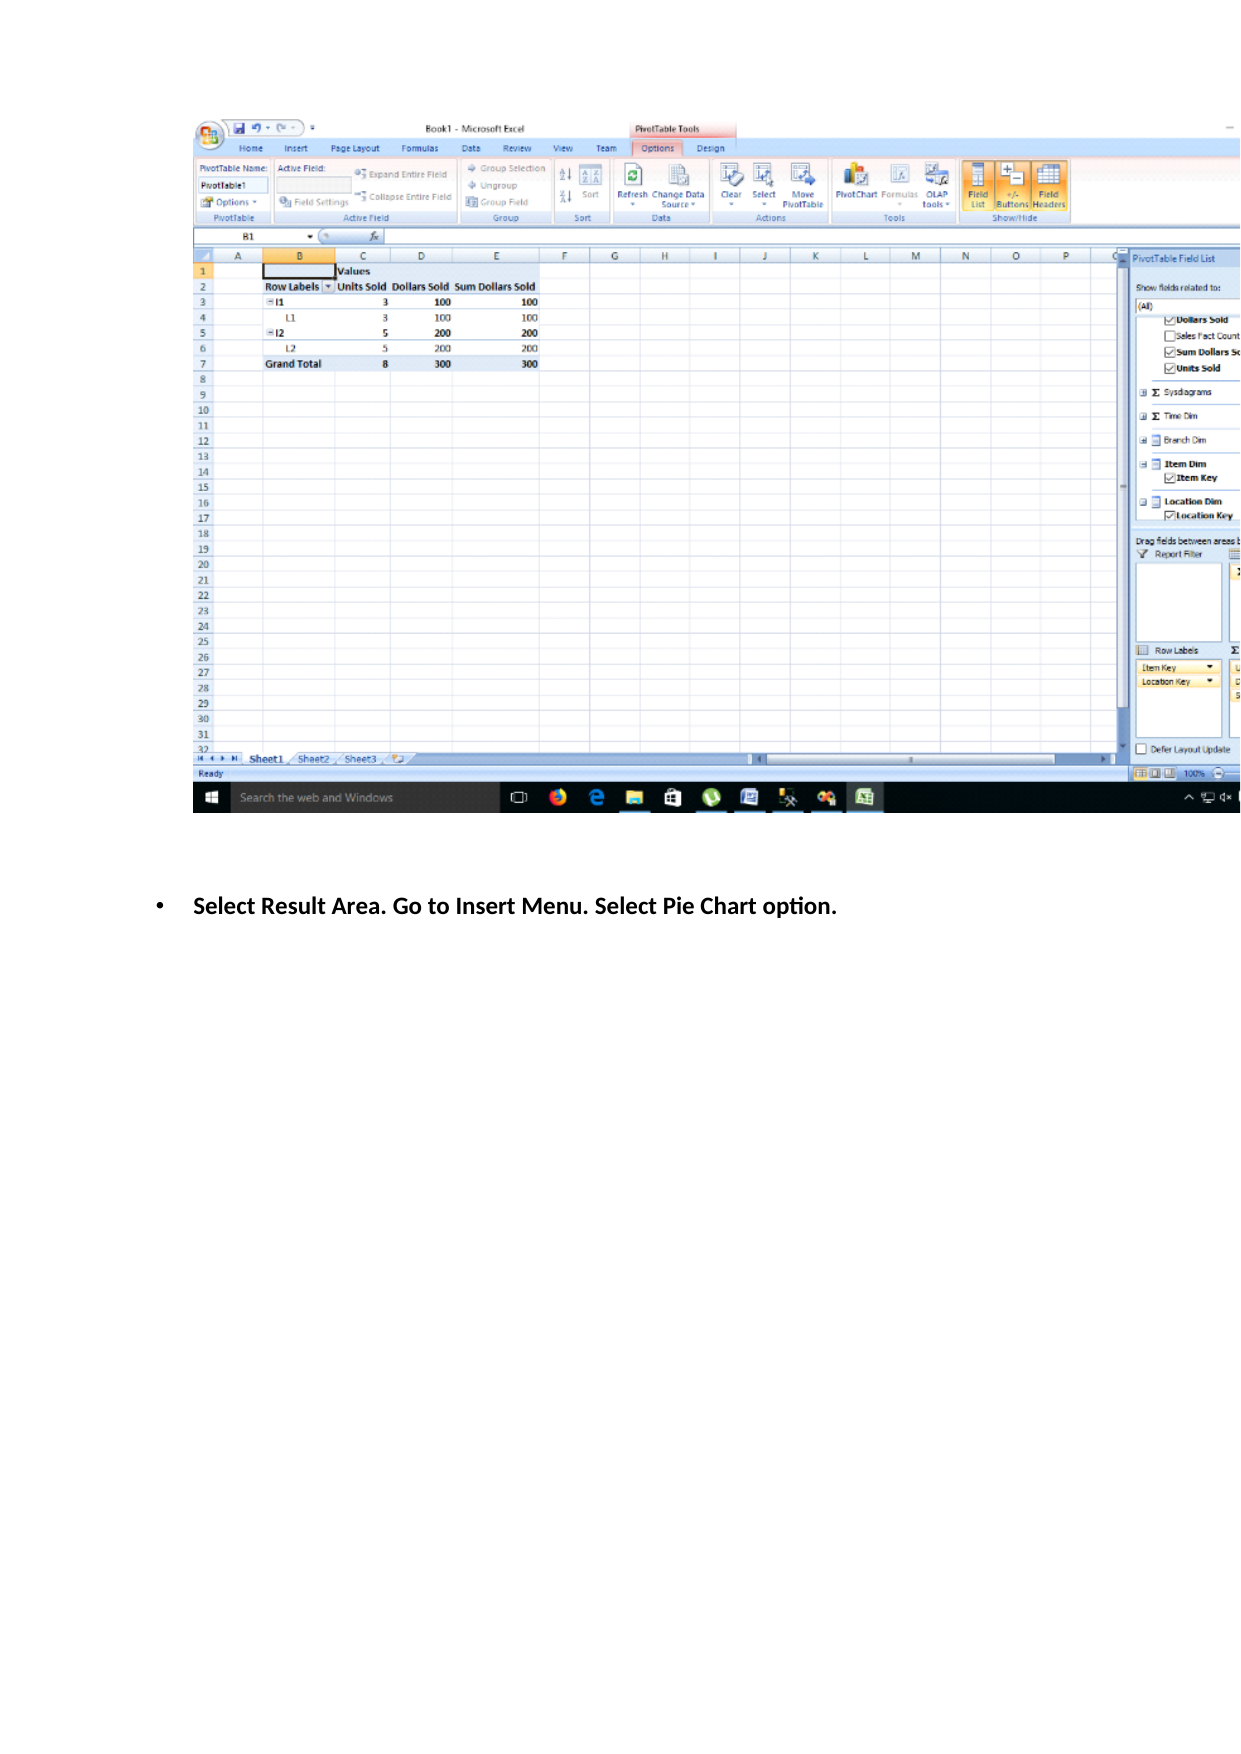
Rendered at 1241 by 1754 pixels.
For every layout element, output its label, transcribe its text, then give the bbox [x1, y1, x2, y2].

list Select Result Area. Go to Insert Menu. Select Pie Chart option. [156, 890, 1122, 921]
